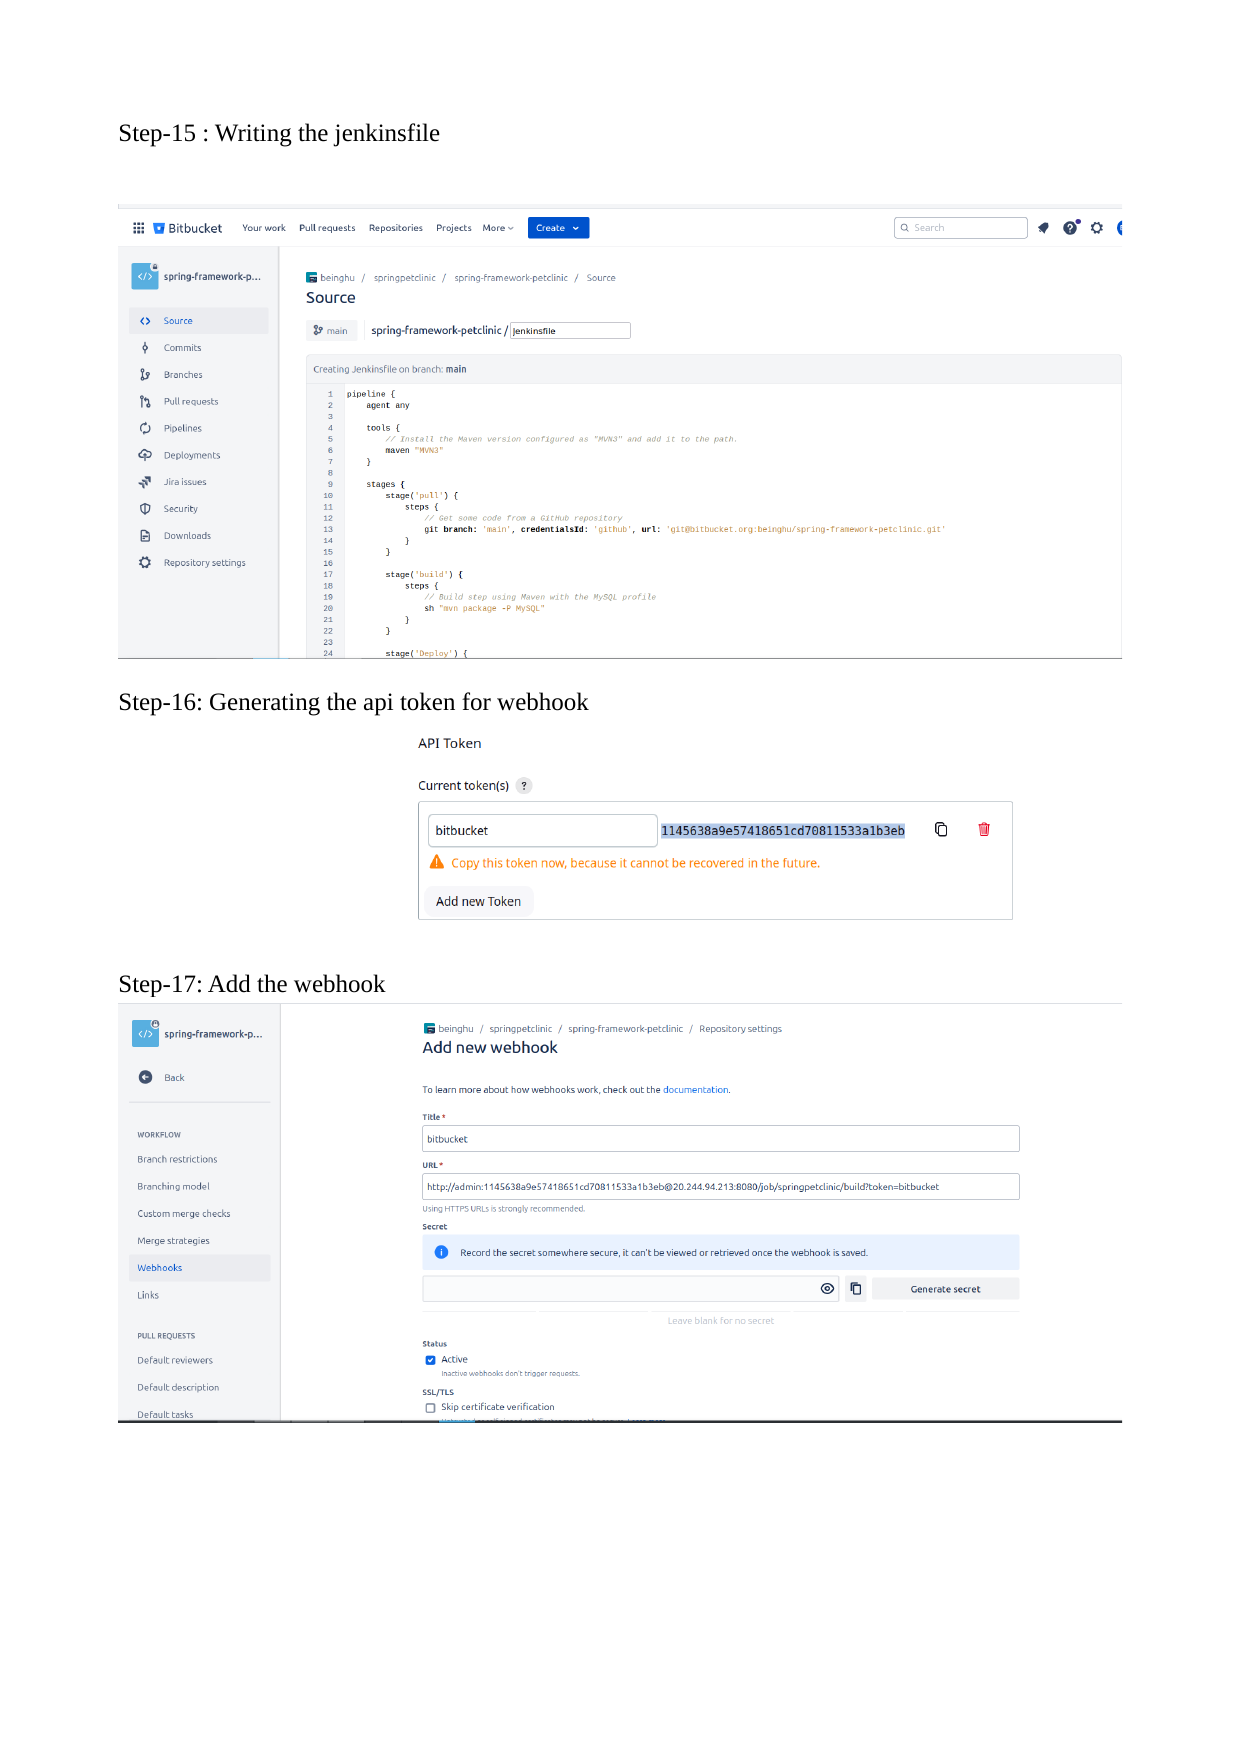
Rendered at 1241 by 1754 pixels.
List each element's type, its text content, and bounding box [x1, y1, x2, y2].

text Step-16: Generating the api token for webhook [118, 687, 1122, 716]
picture [118, 997, 1123, 1423]
picture [118, 204, 1123, 659]
text Step-17: Add the webhook [118, 969, 1122, 997]
picture [118, 716, 1123, 941]
text Step-15 : Writing the jenkinsfile [118, 118, 1122, 147]
